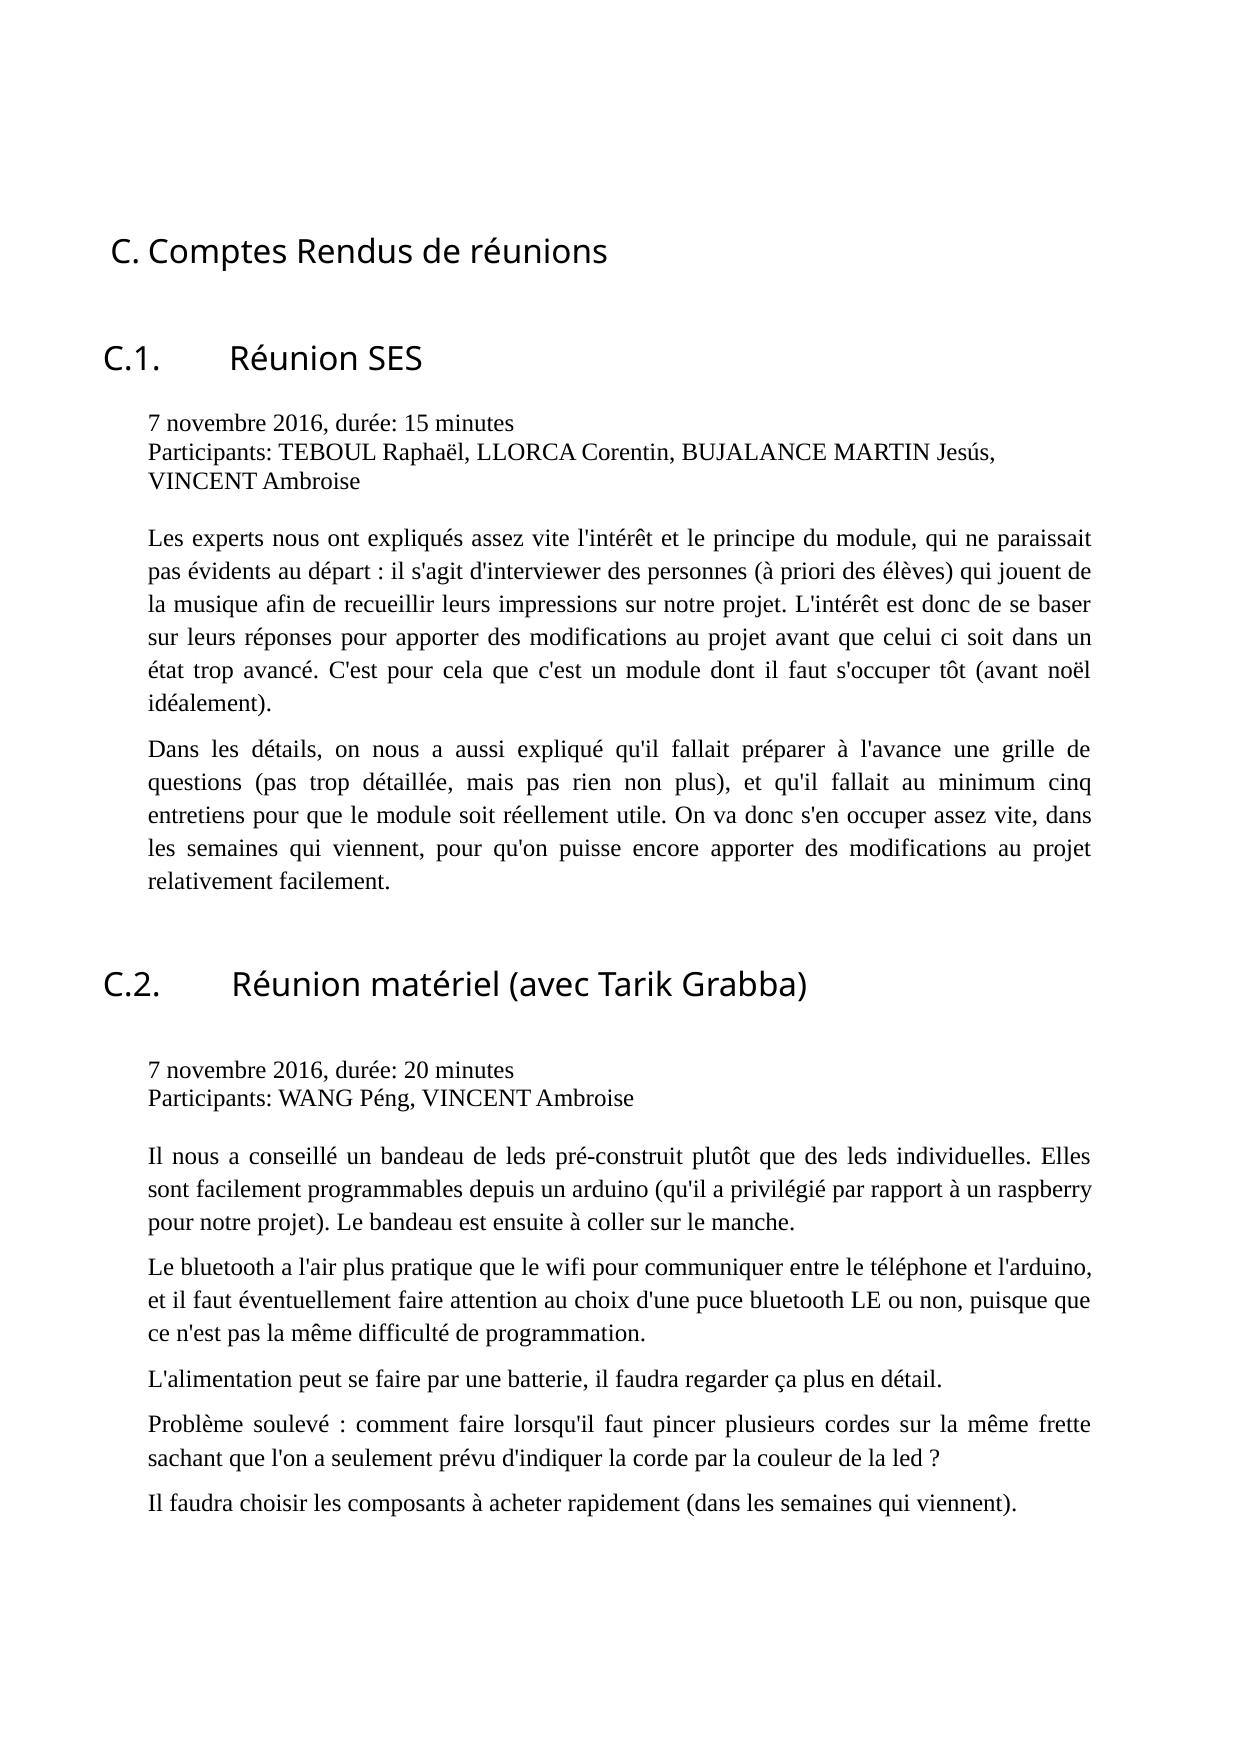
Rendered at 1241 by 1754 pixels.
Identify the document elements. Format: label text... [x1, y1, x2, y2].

text L'alimentation peut se faire par une batterie, il faudra regarder ça plus en détail. [148, 1364, 1093, 1393]
text Le bluetooth a l'air plus pratique que le wifi pour communiquer entre le téléphone et l'arduino, et il faut éventuellement faire attention au choix d'une puce bluetooth LE ou non, puisque que ce n'est pas la même difficulté de programmation. [148, 1252, 1093, 1347]
text 7 novembre 2016, durée: 20 minutes [148, 1055, 1093, 1083]
text Il nous a conseillé un bandeau de leds pré-construit plutôt que des leds individuelles. Elles sont facilement programmables depuis un arduino (qu'il a privilégié par rapport à un raspberry pour notre projet). Le bandeau est ensuite à coller sur le manche. [148, 1141, 1093, 1236]
text Les experts nous ont expliqués assez vite l'intérêt et le principe du module, qui ne paraissait pas évidents au départ : il s'agit d'interviewer des personnes (à priori des élèves) qui jouent de la musique afin de recueillir leurs impressions sur notre projet. L'intérêt est donc de se baser sur leurs réponses pour apporter des modifications au projet avant que celui ci soit dans un état trop avancé. C'est pour cela que c'est un module dont il faut s'occuper tôt (avant noël idéalement). [148, 523, 1093, 717]
list Réunion SES [103, 334, 1093, 380]
text Dans les détails, on nous a aussi expliqué qu'il fallait préparer à l'avance une grille de questions (pas trop détaillée, mais pas rien non plus), et qu'il fallait au minimum cinq entretiens pour que le module soit réellement utile. On va donc s'en occuper assez vite, dans les semaines qui viennent, pour qu'on puisse encore apporter des modifications au projet relativement facilement. [148, 734, 1093, 895]
text Problème soulevé : comment faire lorsqu'il faut pincer plusieurs cordes sur la même frette sachant que l'on a seulement prévu d'indiquer la corde par la couleur de la led ? [148, 1409, 1093, 1471]
text Il faudra choisir les composants à acheter rapidement (dans les semaines qui viennent). [148, 1488, 1093, 1517]
text 7 novembre 2016, durée: 15 minutes [148, 408, 1093, 437]
text Participants: WANG Péng, VINCENT Ambroise [148, 1083, 1093, 1112]
subtitle Comptes Rendus de réunions [110, 228, 1093, 274]
subtitle Réunion matériel (avec Tarik Grabba) [103, 961, 1093, 1007]
text Participants: TEBOUL Raphaël, LLORCA Corentin, BUJALANCE MARTIN Jesús, VINCENT Ambroise [148, 437, 1093, 495]
